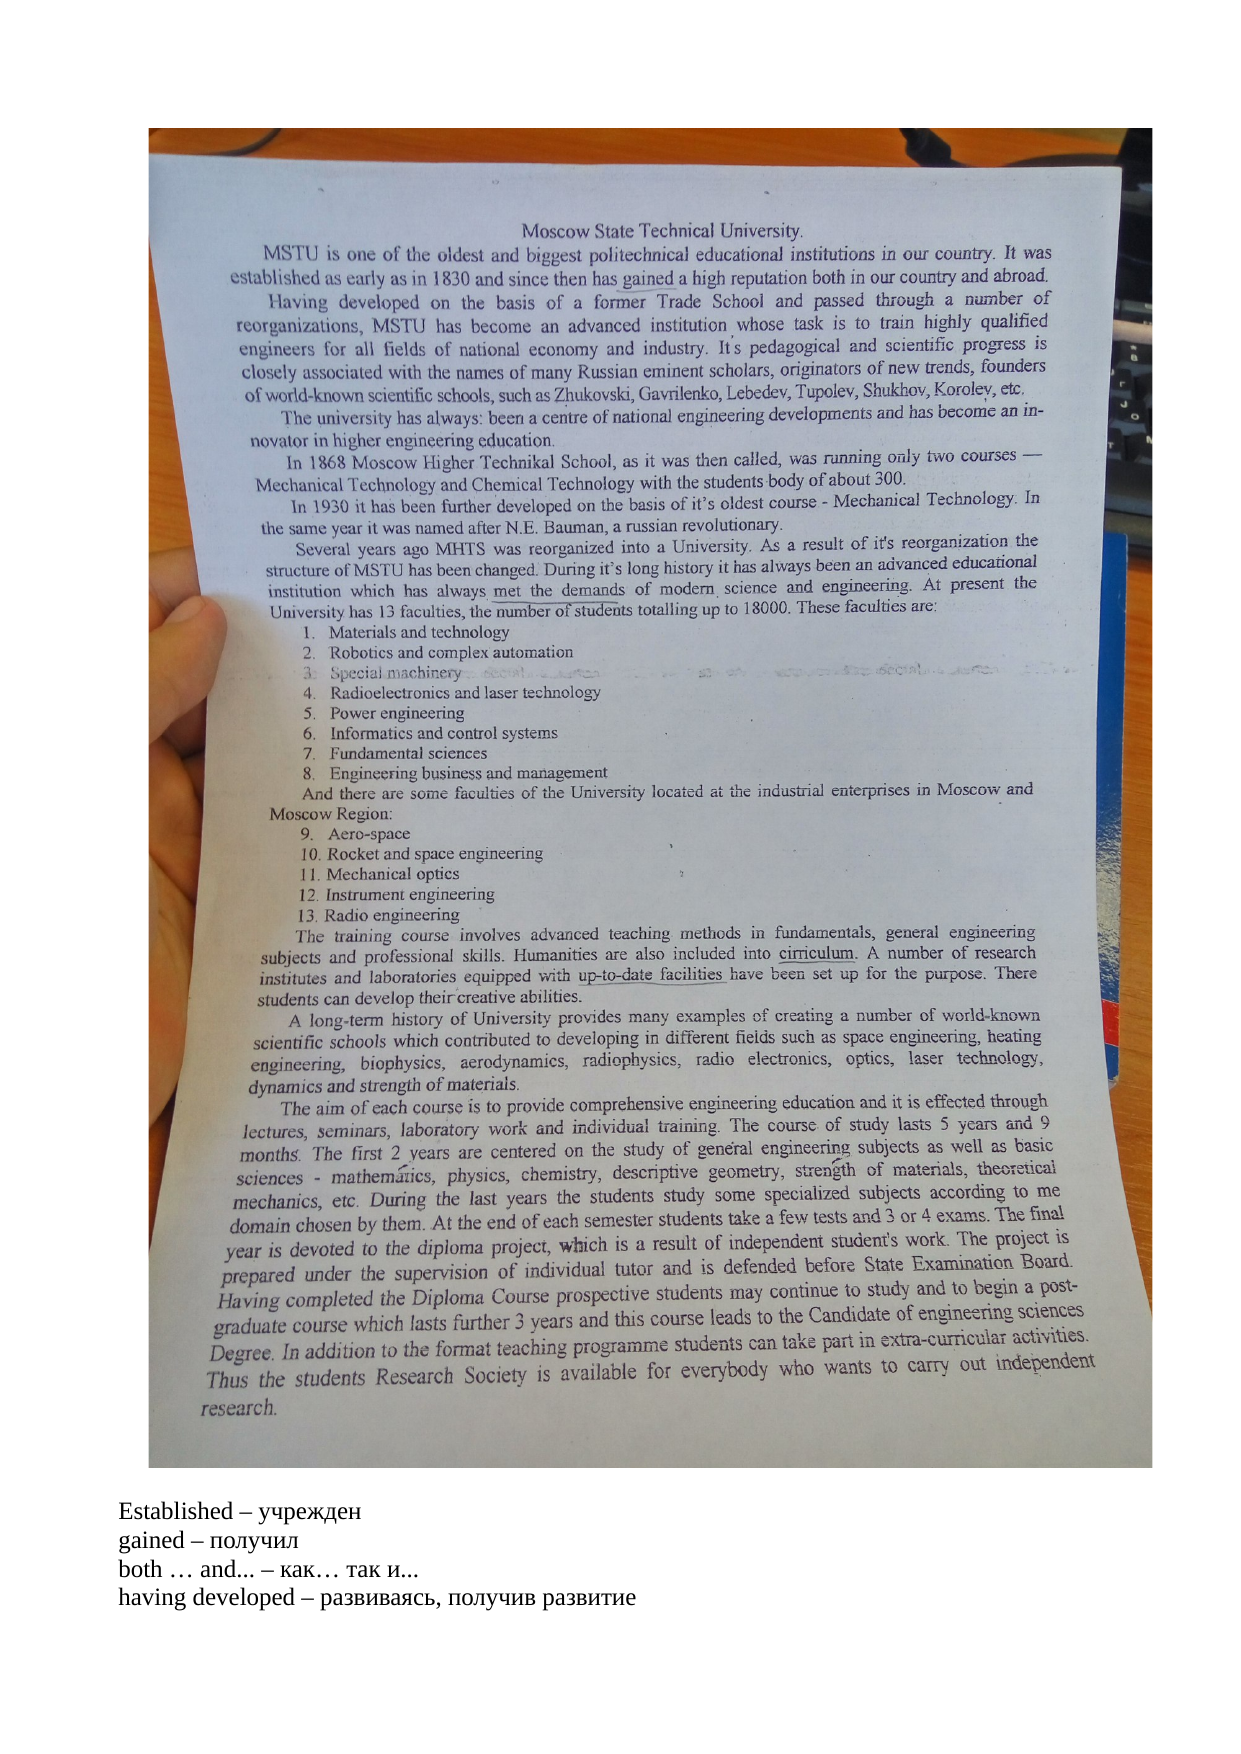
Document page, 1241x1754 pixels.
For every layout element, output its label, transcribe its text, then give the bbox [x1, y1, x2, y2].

text having developed – развиваясь, получив развитие [118, 1582, 1122, 1611]
picture [148, 128, 1153, 1468]
text both … and... – как… так и... [118, 1554, 1122, 1582]
text gained – получил [118, 1525, 1122, 1554]
text Established – учрежден [118, 1496, 1122, 1525]
